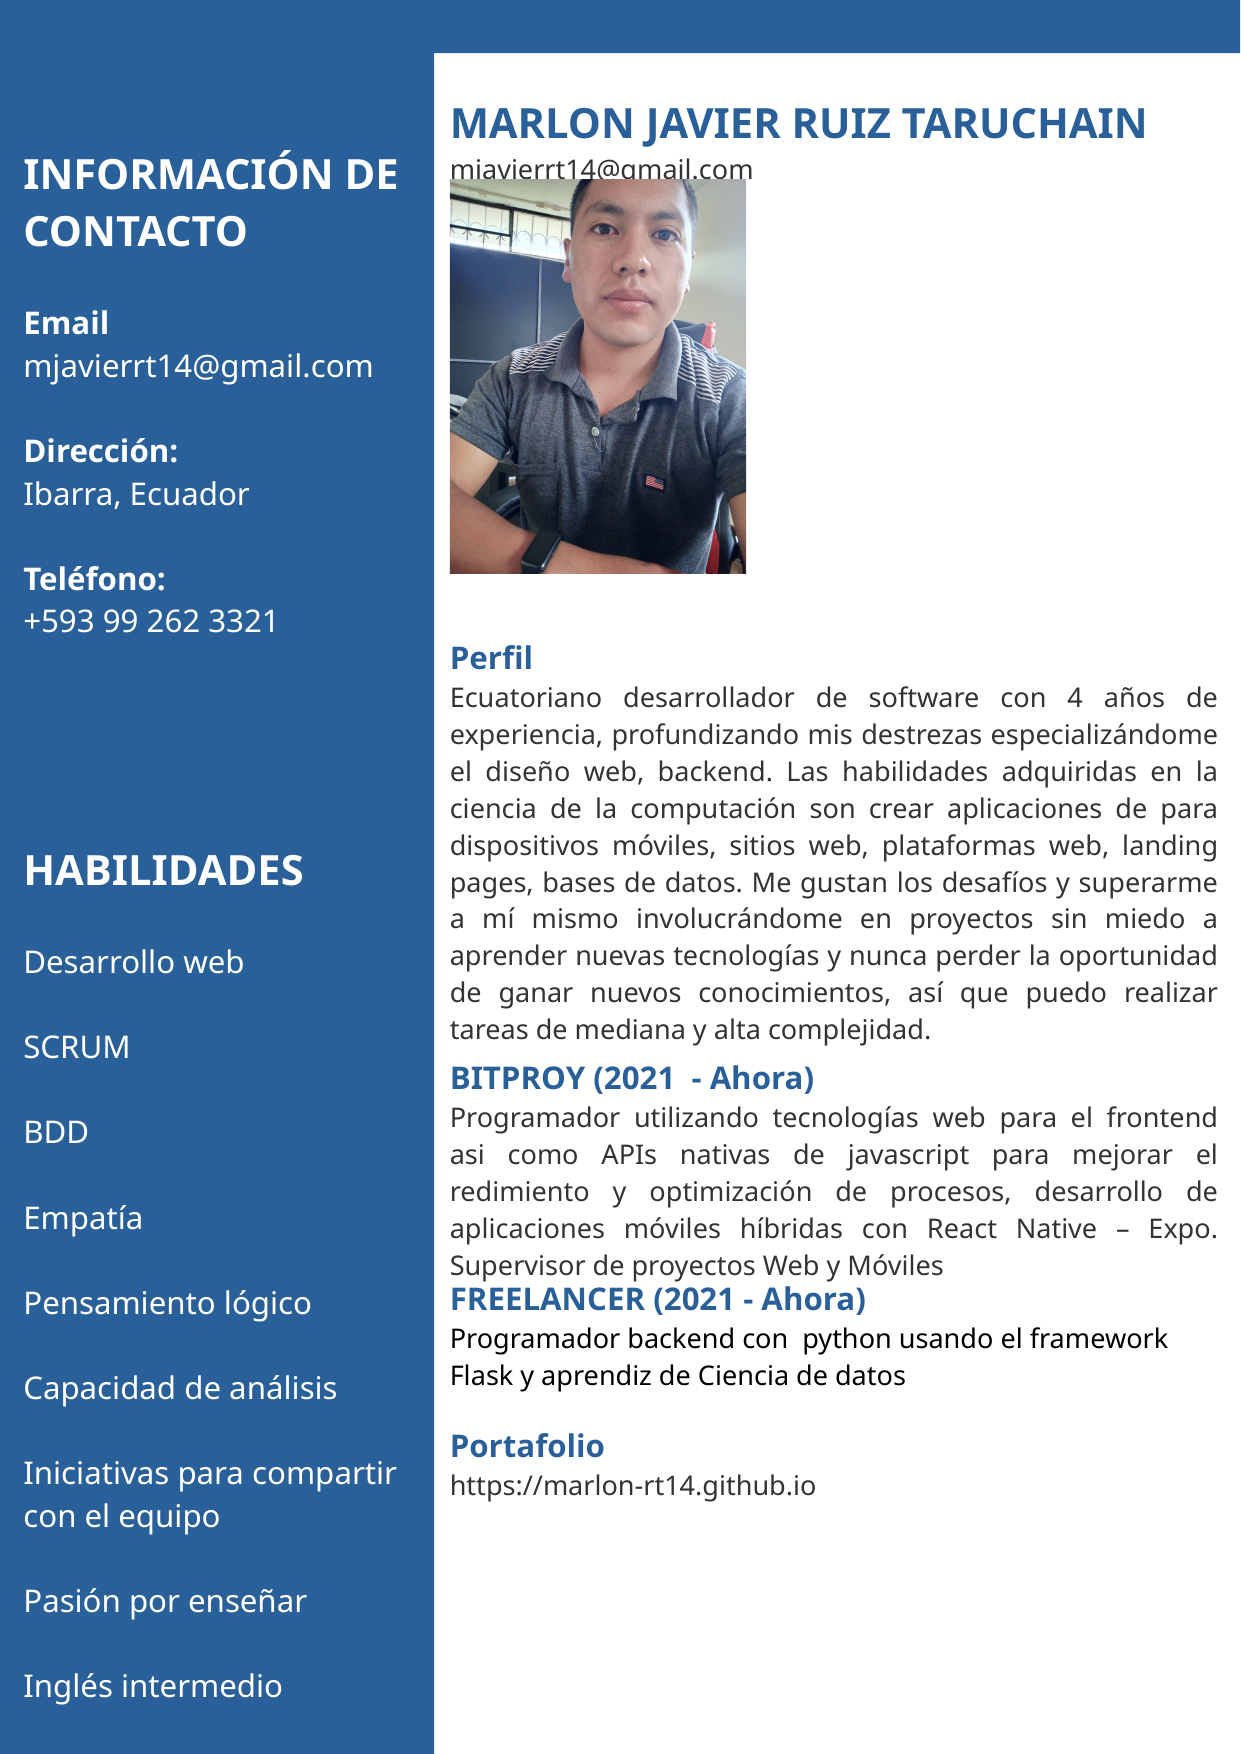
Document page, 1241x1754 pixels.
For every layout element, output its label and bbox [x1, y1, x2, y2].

picture [449, 179, 747, 574]
